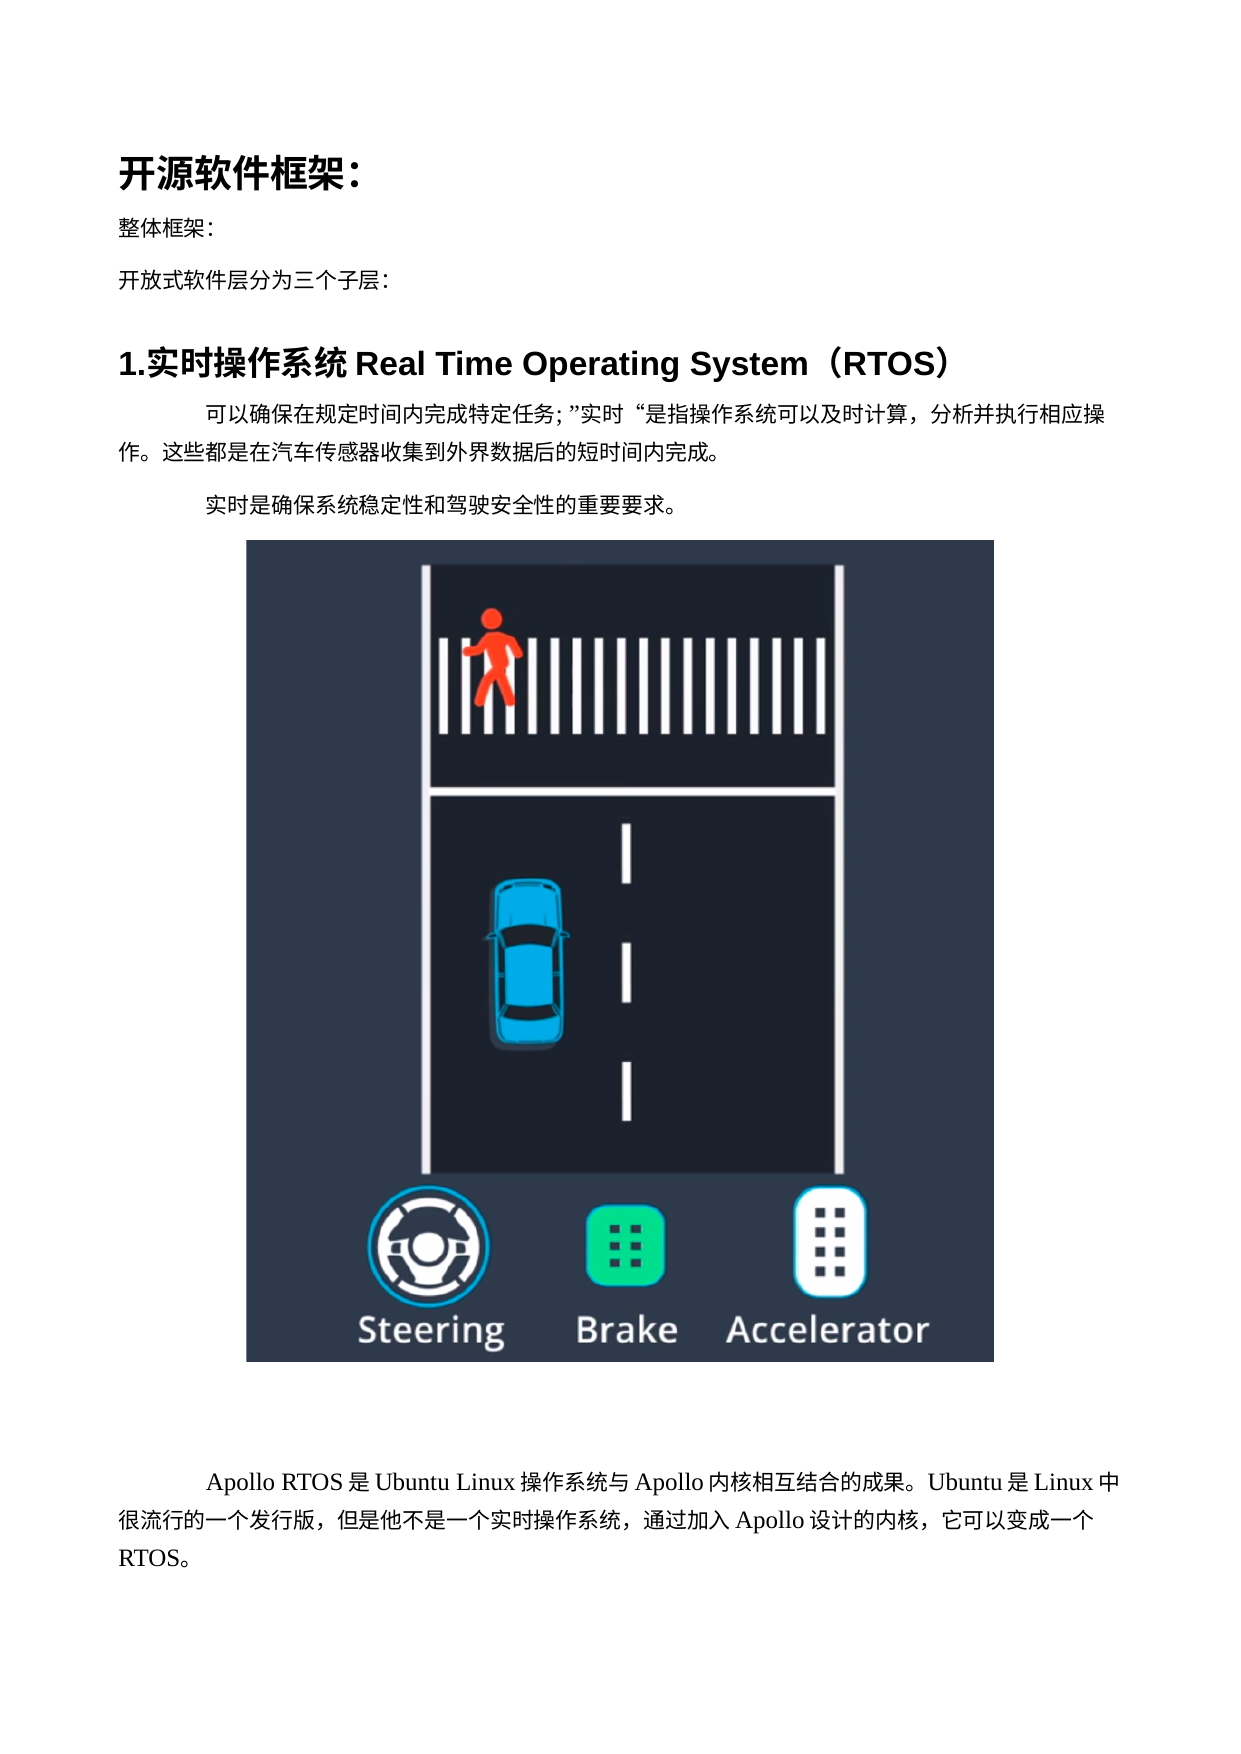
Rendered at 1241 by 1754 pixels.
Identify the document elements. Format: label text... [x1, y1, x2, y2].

text Apollo RTOS是Ubuntu Linux操作系统与Apollo内核相互结合的成果。Ubuntu是Linux中很流行的一个发行版，但是他不是一个实时操作系统，通过加入Apollo设计的内核，它可以变成一个RTOS。 [118, 1465, 1122, 1573]
subtitle 1.实时操作系统 Real Time Operating System（RTOS） [118, 336, 1122, 385]
text 整体框架： [118, 211, 1122, 242]
picture [246, 540, 994, 1362]
text 开放式软件层分为三个子层： [118, 263, 1122, 295]
subtitle 开源软件框架： [118, 143, 1122, 198]
text 实时是确保系统稳定性和驾驶安全性的重要要求。 [118, 488, 1122, 519]
text 可以确保在规定时间内完成特定任务; ”实时“是指操作系统可以及时计算，分析并执行相应操作。这些都是在汽车传感器收集到外界数据后的短时间内完成。 [118, 397, 1122, 467]
